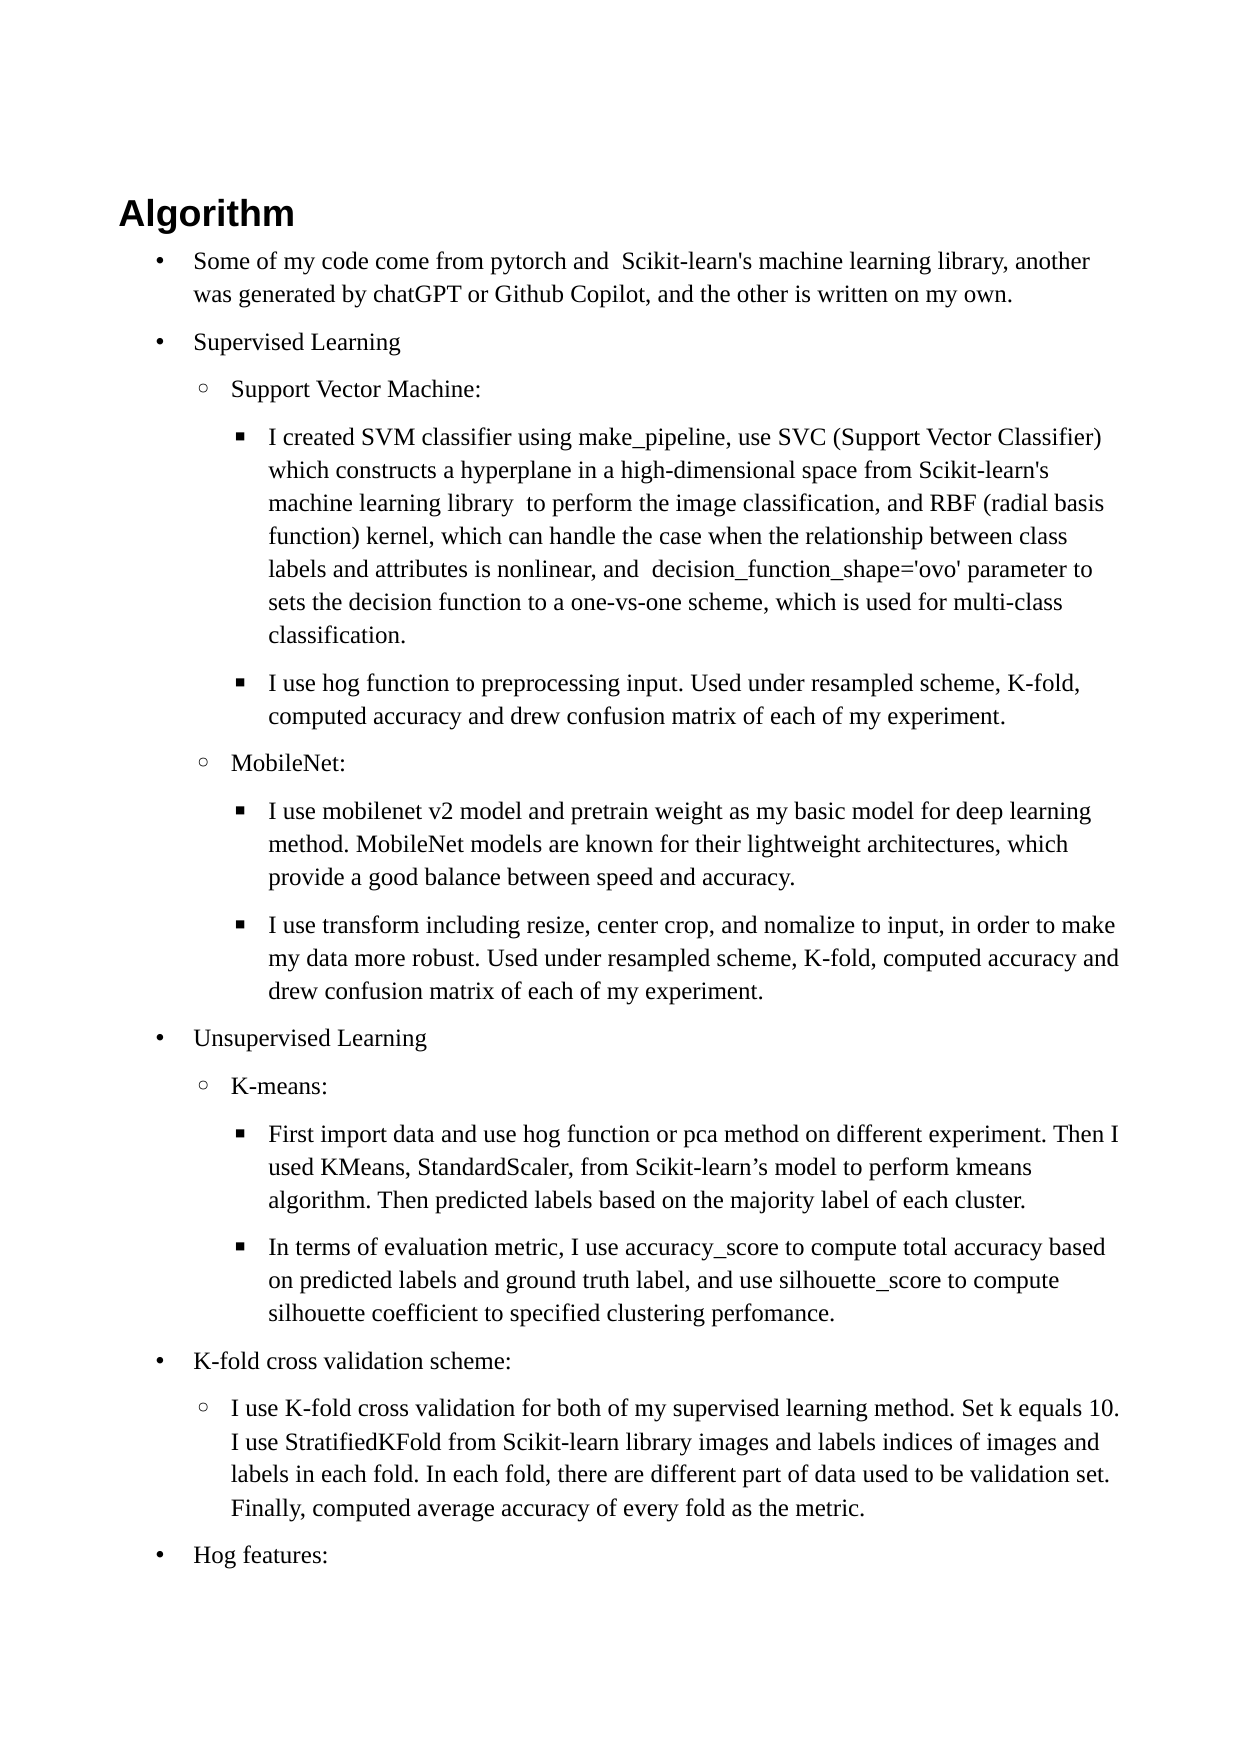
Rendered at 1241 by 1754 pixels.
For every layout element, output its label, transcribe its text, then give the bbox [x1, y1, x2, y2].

list Support Vector Machine: [193, 374, 1122, 403]
list I use hog function to preprocessing input. Used under resampled scheme, K-fold, computed accuracy and drew confusion matrix of each of my experiment. [231, 668, 1122, 730]
list First import data and use hog function or pca method on different experiment. Then I used KMeans, StandardScaler, from Scikit-learn’s model to perform kmeans algorithm. Then predicted labels based on the majority label of each cluster. [231, 1119, 1122, 1213]
list MobileNet: [193, 748, 1122, 777]
list K-means: [193, 1071, 1122, 1100]
list Supervised Learning [156, 327, 1122, 356]
list I created SVM classifier using make_pipeline, use SVC (Support Vector Classifier) which constructs a hyperplane in a high-dimensional space from Scikit-learn's machine learning library to perform the image classification, and RBF (radial basis function) kernel, which can handle the case when the relationship between class labels and attributes is nonlinear, and decision_function_shape='ovo' parameter to sets the decision function to a one-vs-one scheme, which is used for multi-class classification. [231, 422, 1122, 649]
list I use mobilenet v2 model and pretrain weight as my basic model for deep learning method. MobileNet models are known for their lightweight architectures, which provide a good balance between speed and accuracy. [231, 796, 1122, 891]
list K-fold cross validation scheme: [156, 1346, 1122, 1375]
list I use transform including resize, center crop, and nomalize to input, in order to make my data more robust. Used under resampled scheme, K-fold, computed accuracy and drew confusion matrix of each of my experiment. [231, 910, 1122, 1004]
list In terms of evaluation metric, I use accuracy_score to compute total accuracy based on predicted labels and ground truth label, and use silhouette_score to compute silhouette coefficient to specified clustering perfomance. [231, 1232, 1122, 1327]
list I use K-fold cross validation for both of my supervised learning method. Set k equals 10. I use StratifiedKFold from Scikit-learn library images and labels indices of images and labels in each fold. In each fold, there are different part of data used to be validation set. Finally, computed average accuracy of every fold as the metric. [193, 1393, 1122, 1521]
list Unsupervised Learning [156, 1023, 1122, 1052]
list Some of my code come from pytorch and Scikit-learn's machine learning library, another was generated by chatGPT or Github Copilot, and the other is written on my own. [156, 246, 1122, 308]
subtitle Algorithm [118, 191, 1122, 234]
list Hog features: [156, 1540, 1122, 1569]
